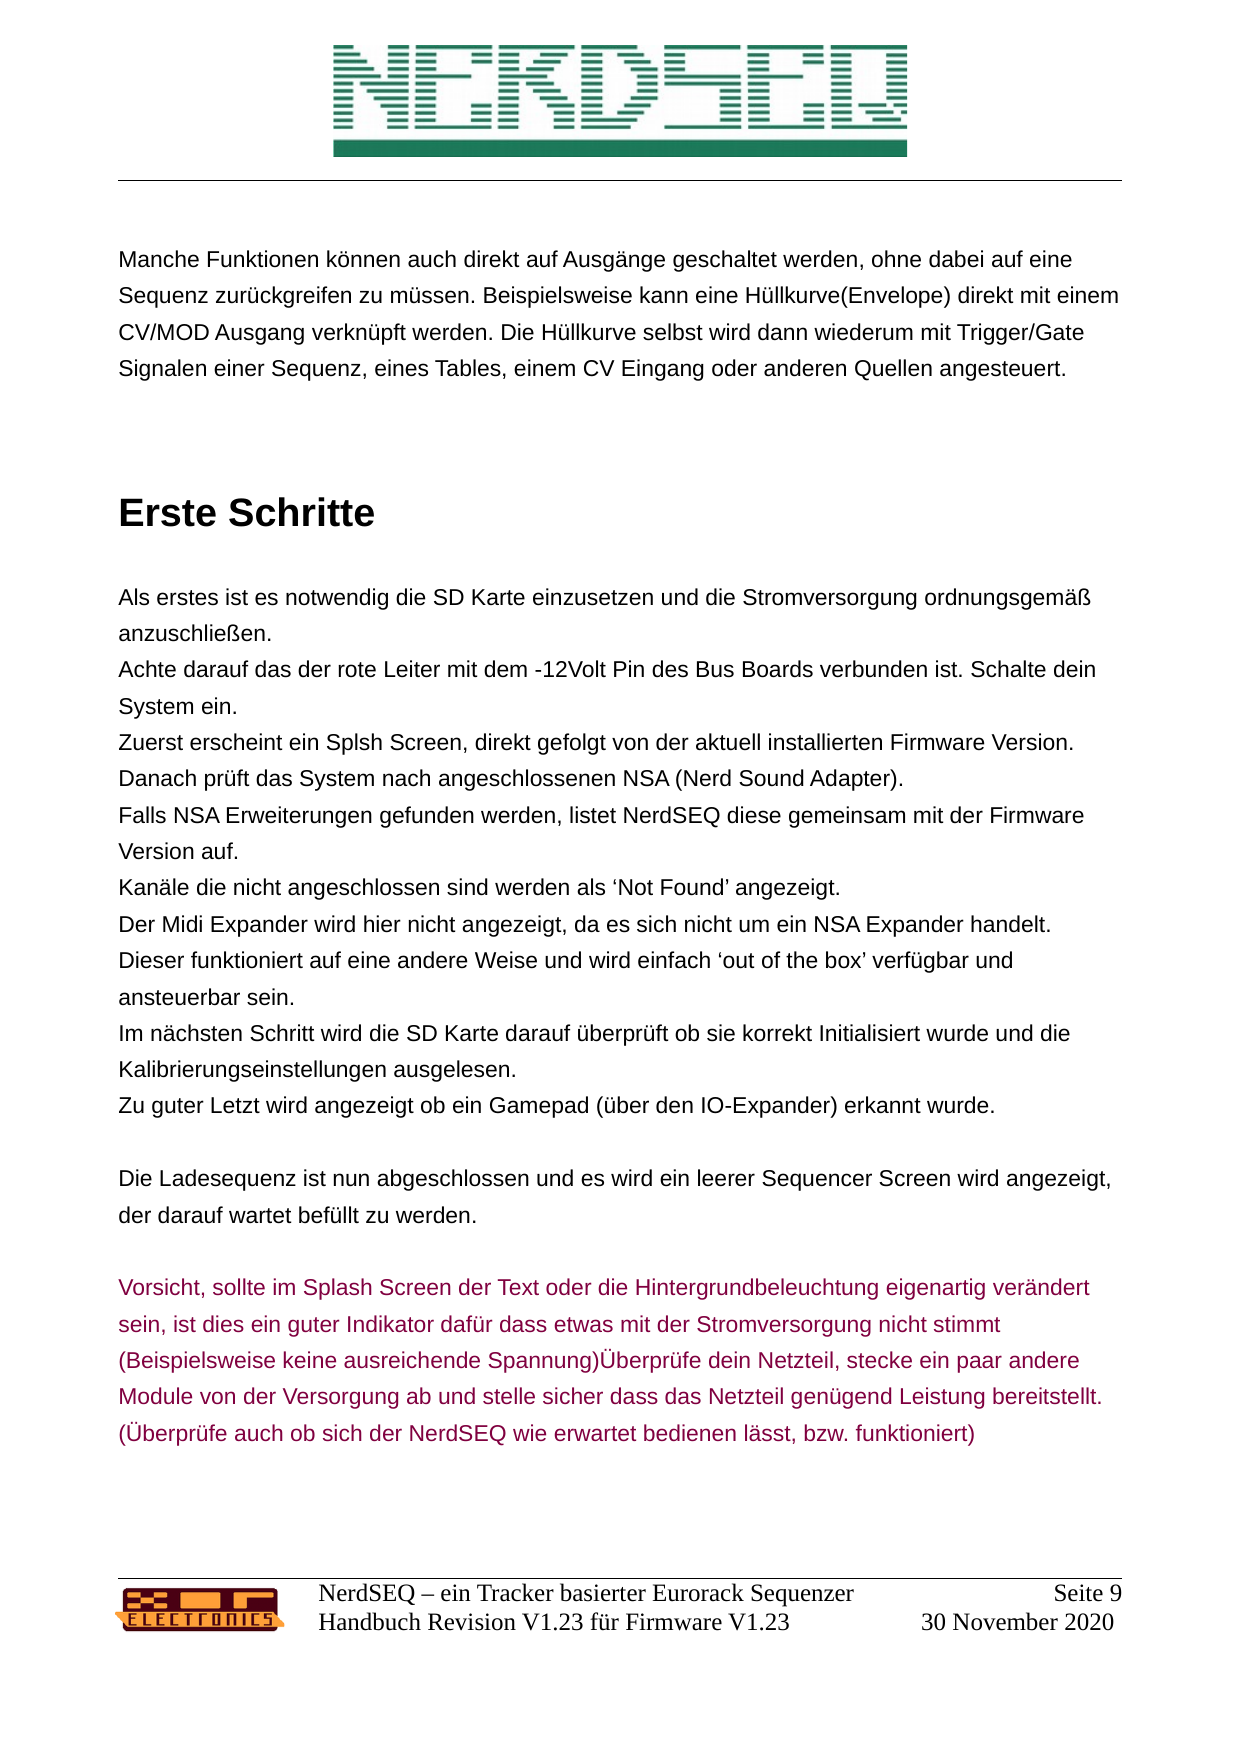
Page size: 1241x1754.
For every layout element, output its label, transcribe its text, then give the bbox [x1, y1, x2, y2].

text Vorsicht, sollte im Splash Screen der Text oder die Hintergrundbeleuchtung eigenartig verändert sein, ist dies ein guter Indikator dafür dass etwas mit der Stromversorgung nicht stimmt (Beispielsweise keine ausreichende Spannung)Überprüfe dein Netzteil, stecke ein paar andere Module von der Versorgung ab und stelle sicher dass das Netzteil genügend Leistung bereitstellt.(Überprüfe auch ob sich der NerdSEQ wie erwartet bedienen lässt, bzw. funktioniert) [118, 1274, 1122, 1446]
picture [333, 45, 908, 157]
text Als erstes ist es notwendig die SD Karte einzusetzen und die Stromversorgung ordnungsgemäß anzuschließen. Achte darauf das der rote Leiter mit dem -12Volt Pin des Bus Boards verbunden ist. Schalte dein System ein. [118, 583, 1122, 719]
text Zuerst erscheint ein Splsh Screen, direkt gefolgt von der aktuell installierten Firmware Version. Danach prüft das System nach angeschlossenen NSA (Nerd Sound Adapter). Falls NSA Erweiterungen gefunden werden, listet NerdSEQ diese gemeinsam mit der Firmware Version auf. Kanäle die nicht angeschlossen sind werden als ‘Not Found’ angezeigt. Der Midi Expander wird hier nicht angezeigt, da es sich nicht um ein NSA Expander handelt. Dieser funktioniert auf eine andere Weise und wird einfach ‘out of the box’ verfügbar und ansteuerbar sein. [118, 729, 1122, 1010]
text Manche Funktionen können auch direkt auf Ausgänge geschaltet werden, ohne dabei auf eine Sequenz zurückgreifen zu müssen. Beispielsweise kann eine Hüllkurve(Envelope) direkt mit einem CV/MOD Ausgang verknüpft werden. Die Hüllkurve selbst wird dann wiederum mit Trigger/Gate Signalen einer Sequenz, eines Tables, einem CV Eingang oder anderen Quellen angesteuert. [118, 209, 1122, 381]
subtitle Erste Schritte [118, 489, 1122, 535]
text Die Ladesequenz ist nun abgeschlossen und es wird ein leerer Sequencer Screen wird angezeigt, der darauf wartet befüllt zu werden. [118, 1165, 1122, 1228]
text Im nächsten Schritt wird die SD Karte darauf überprüft ob sie korrekt Initialisiert wurde und die Kalibrierungseinstellungen ausgelesen. Zu guter Letzt wird angezeigt ob ein Gamepad (über den IO-Expander) erkannt wurde. [118, 1020, 1122, 1119]
picture [115, 1584, 285, 1634]
